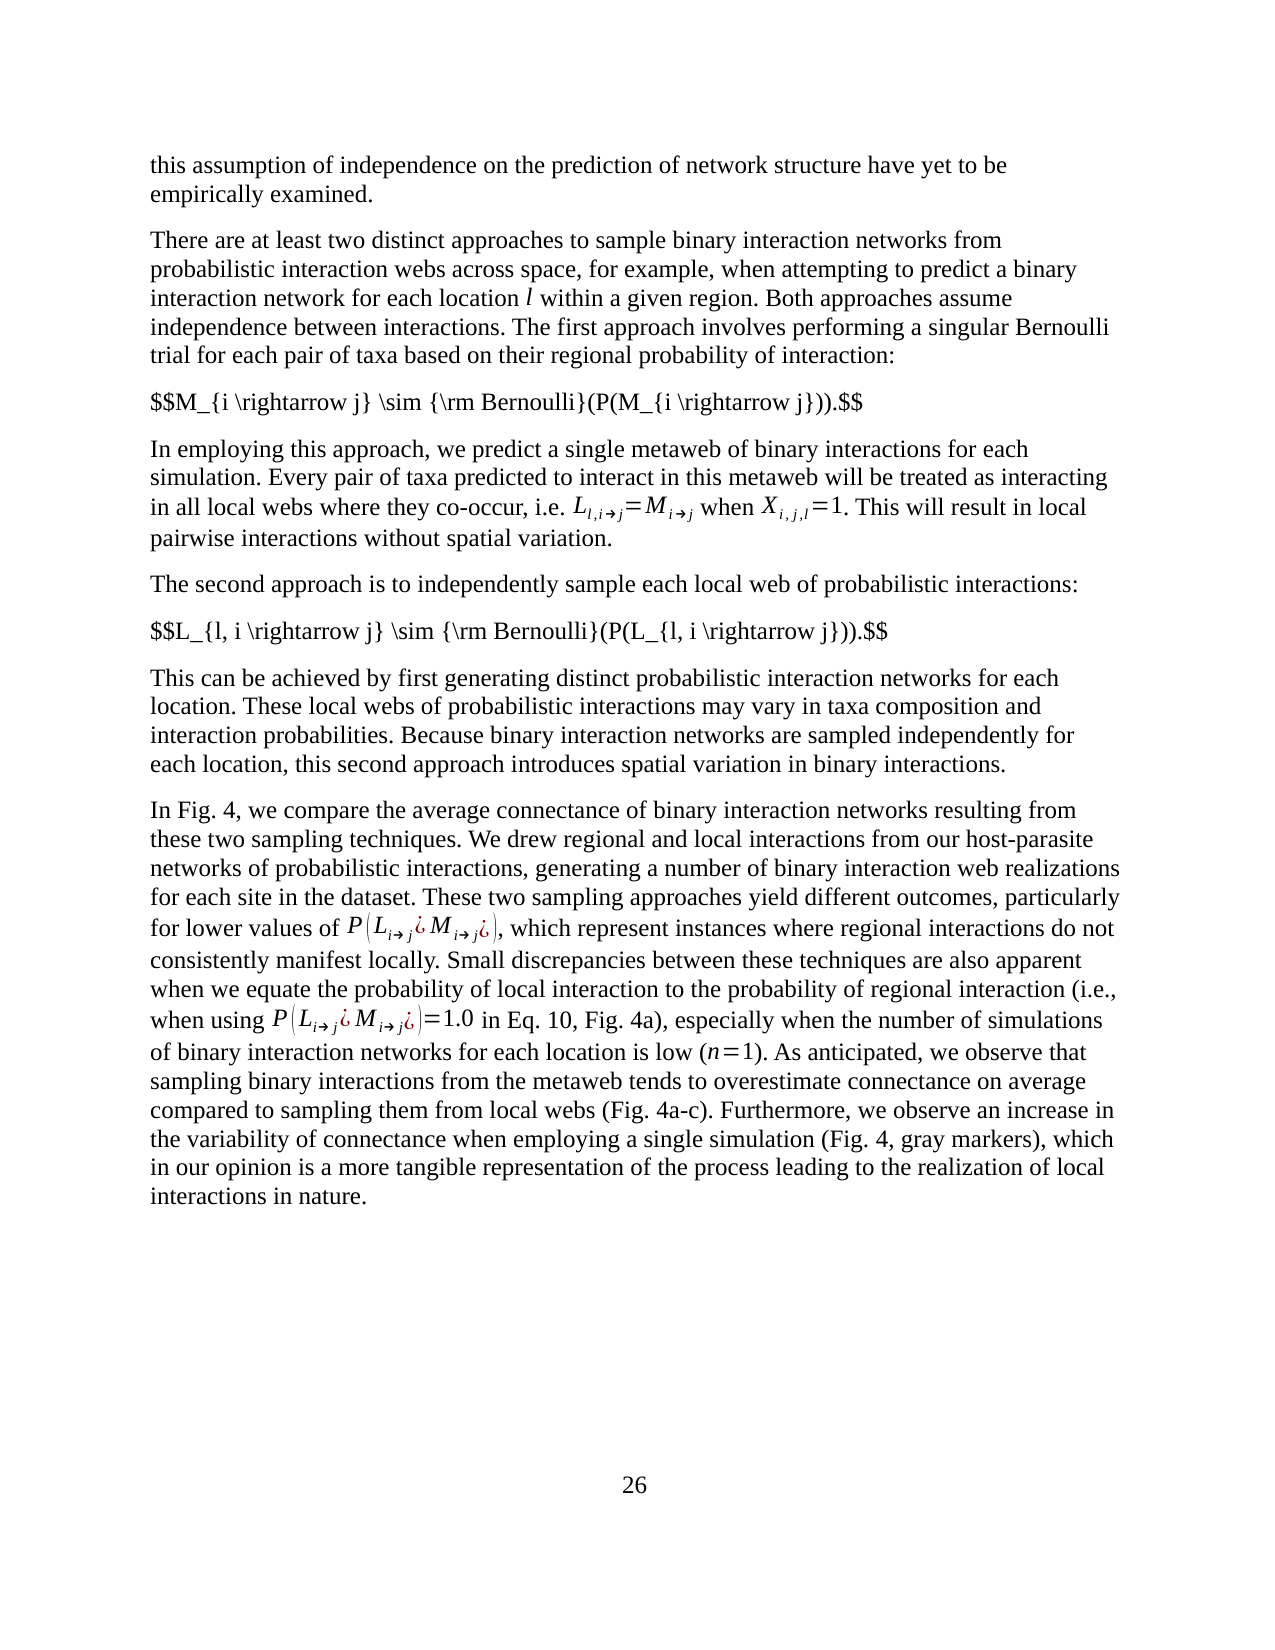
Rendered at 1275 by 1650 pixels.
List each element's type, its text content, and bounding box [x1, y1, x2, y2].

text $$M_{i \rightarrow j} \sim {\rm Bernoulli}(P(M_{i \rightarrow j})).$$ [150, 387, 1125, 416]
text This can be achieved by first generating distinct probabilistic interaction networks for each location. These local webs of probabilistic interactions may vary in taxa composition and interaction probabilities. Because binary interaction networks are sampled independently for each location, this second approach introduces spatial variation in binary interactions. [150, 663, 1125, 778]
text In Fig. 4, we compare the average connectance of binary interaction networks resulting from these two sampling techniques. We drew regional and local interactions from our host-parasite networks of probabilistic interactions, generating a number of binary interaction web realizations for each site in the dataset. These two sampling approaches yield different outcomes, particularly for lower values of , which represent instances where regional interactions do not consistently manifest locally. Small discrepancies between these techniques are also apparent when we equate the probability of local interaction to the probability of regional interaction (i.e., when using in Eq. 10, Fig. 4a), especially when the number of simulations of binary interaction networks for each location is low (). As anticipated, we observe that sampling binary interactions from the metaweb tends to overestimate connectance on average compared to sampling them from local webs (Fig. 4a-c). Furthermore, we observe an increase in the variability of connectance when employing a single simulation (Fig. 4, gray markers), which in our opinion is a more tangible representation of the process leading to the realization of local interactions in nature. [150, 796, 1125, 1210]
text The second approach is to independently sample each local web of probabilistic interactions: [150, 569, 1125, 598]
text $$L_{l, i \rightarrow j} \sim {\rm Bernoulli}(P(L_{l, i \rightarrow j})).$$ [150, 616, 1125, 645]
text In employing this approach, we predict a single metaweb of binary interactions for each simulation. Every pair of taxa predicted to interact in this metaweb will be treated as interacting in all local webs where they co-occur, i.e. when . This will result in local pairwise interactions without spatial variation. [150, 434, 1125, 551]
text this assumption of independence on the prediction of network structure have yet to be empirically examined. [150, 150, 1125, 207]
text There are at least two distinct approaches to sample binary interaction networks from probabilistic interaction webs across space, for example, when attempting to predict a binary interaction network for each location within a given region. Both approaches assume independence between interactions. The first approach involves performing a singular Bernoulli trial for each pair of taxa based on their regional probability of interaction: [150, 225, 1125, 369]
